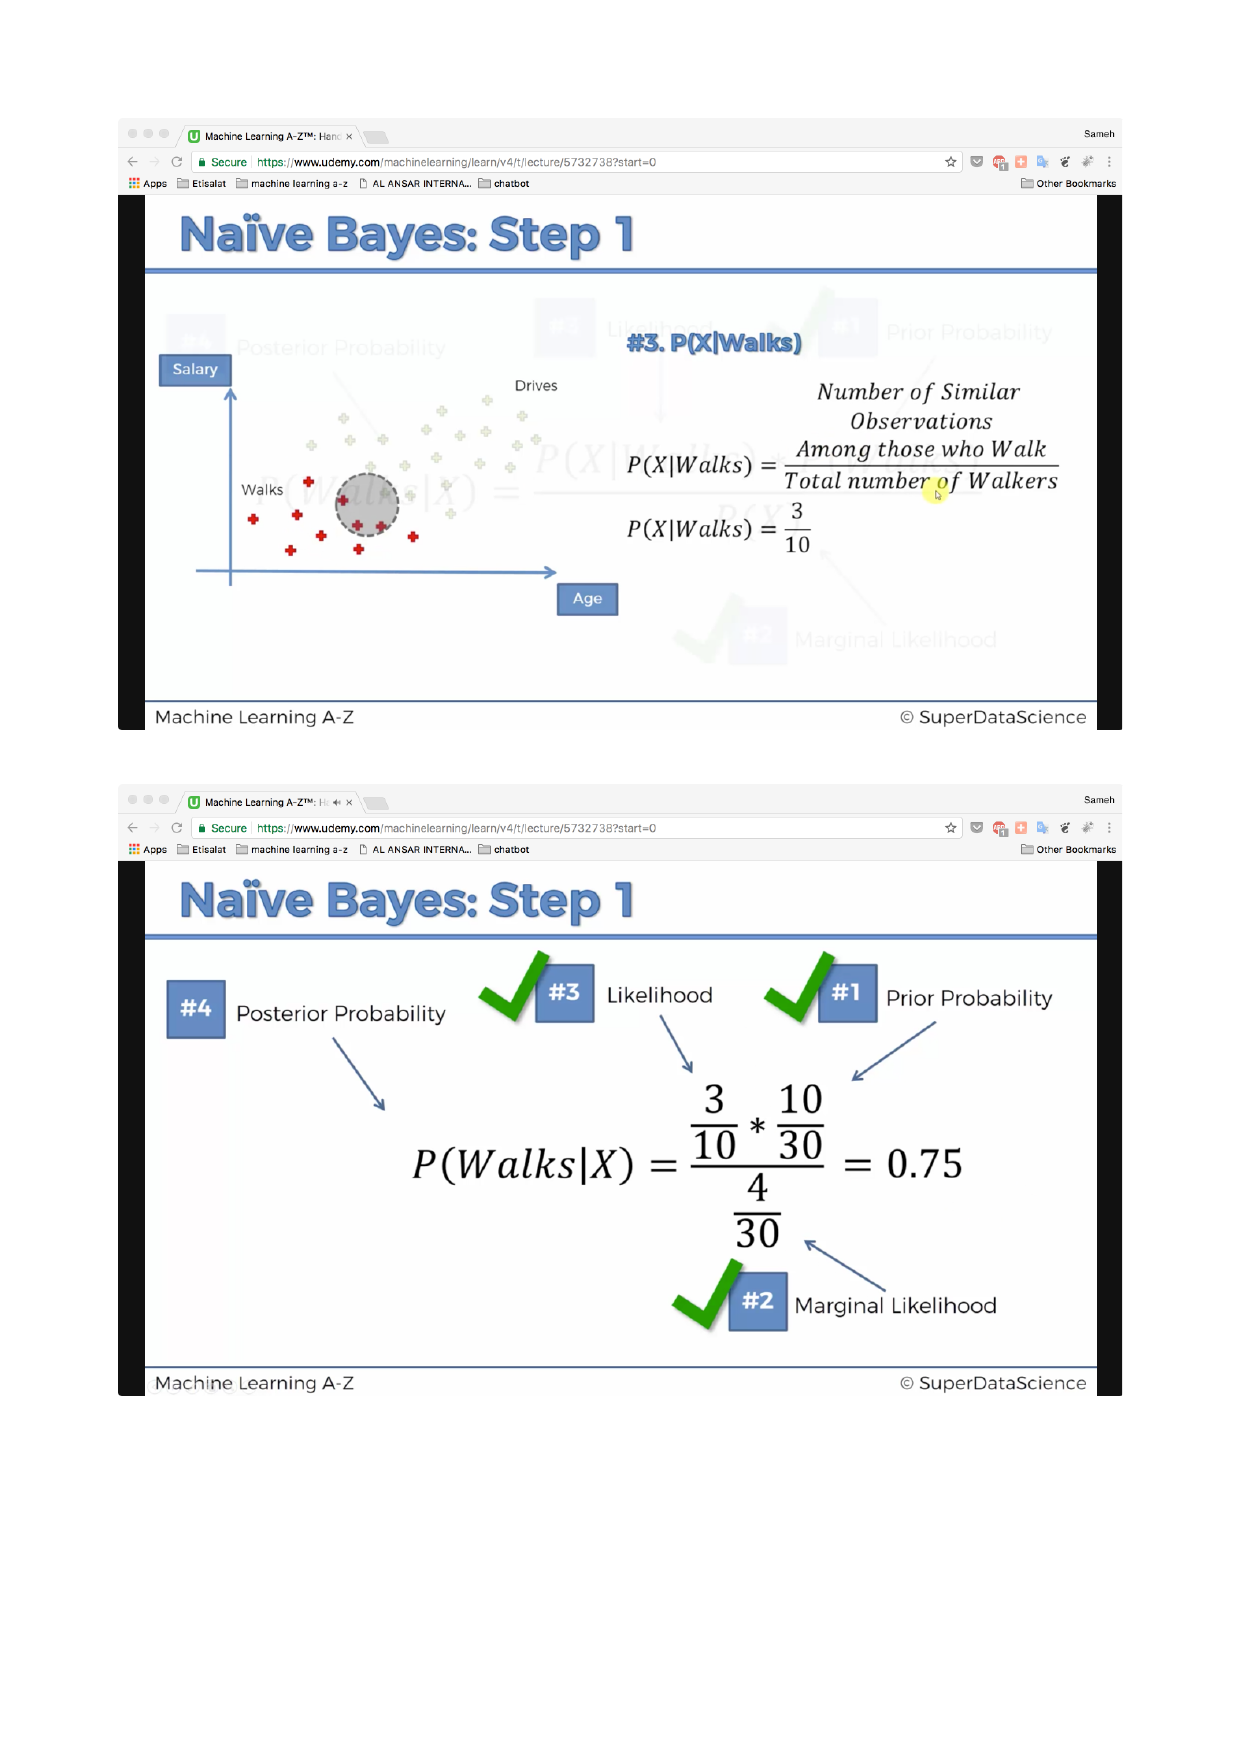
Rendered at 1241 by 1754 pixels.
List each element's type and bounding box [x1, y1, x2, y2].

picture [118, 118, 1123, 730]
picture [118, 784, 1123, 1396]
